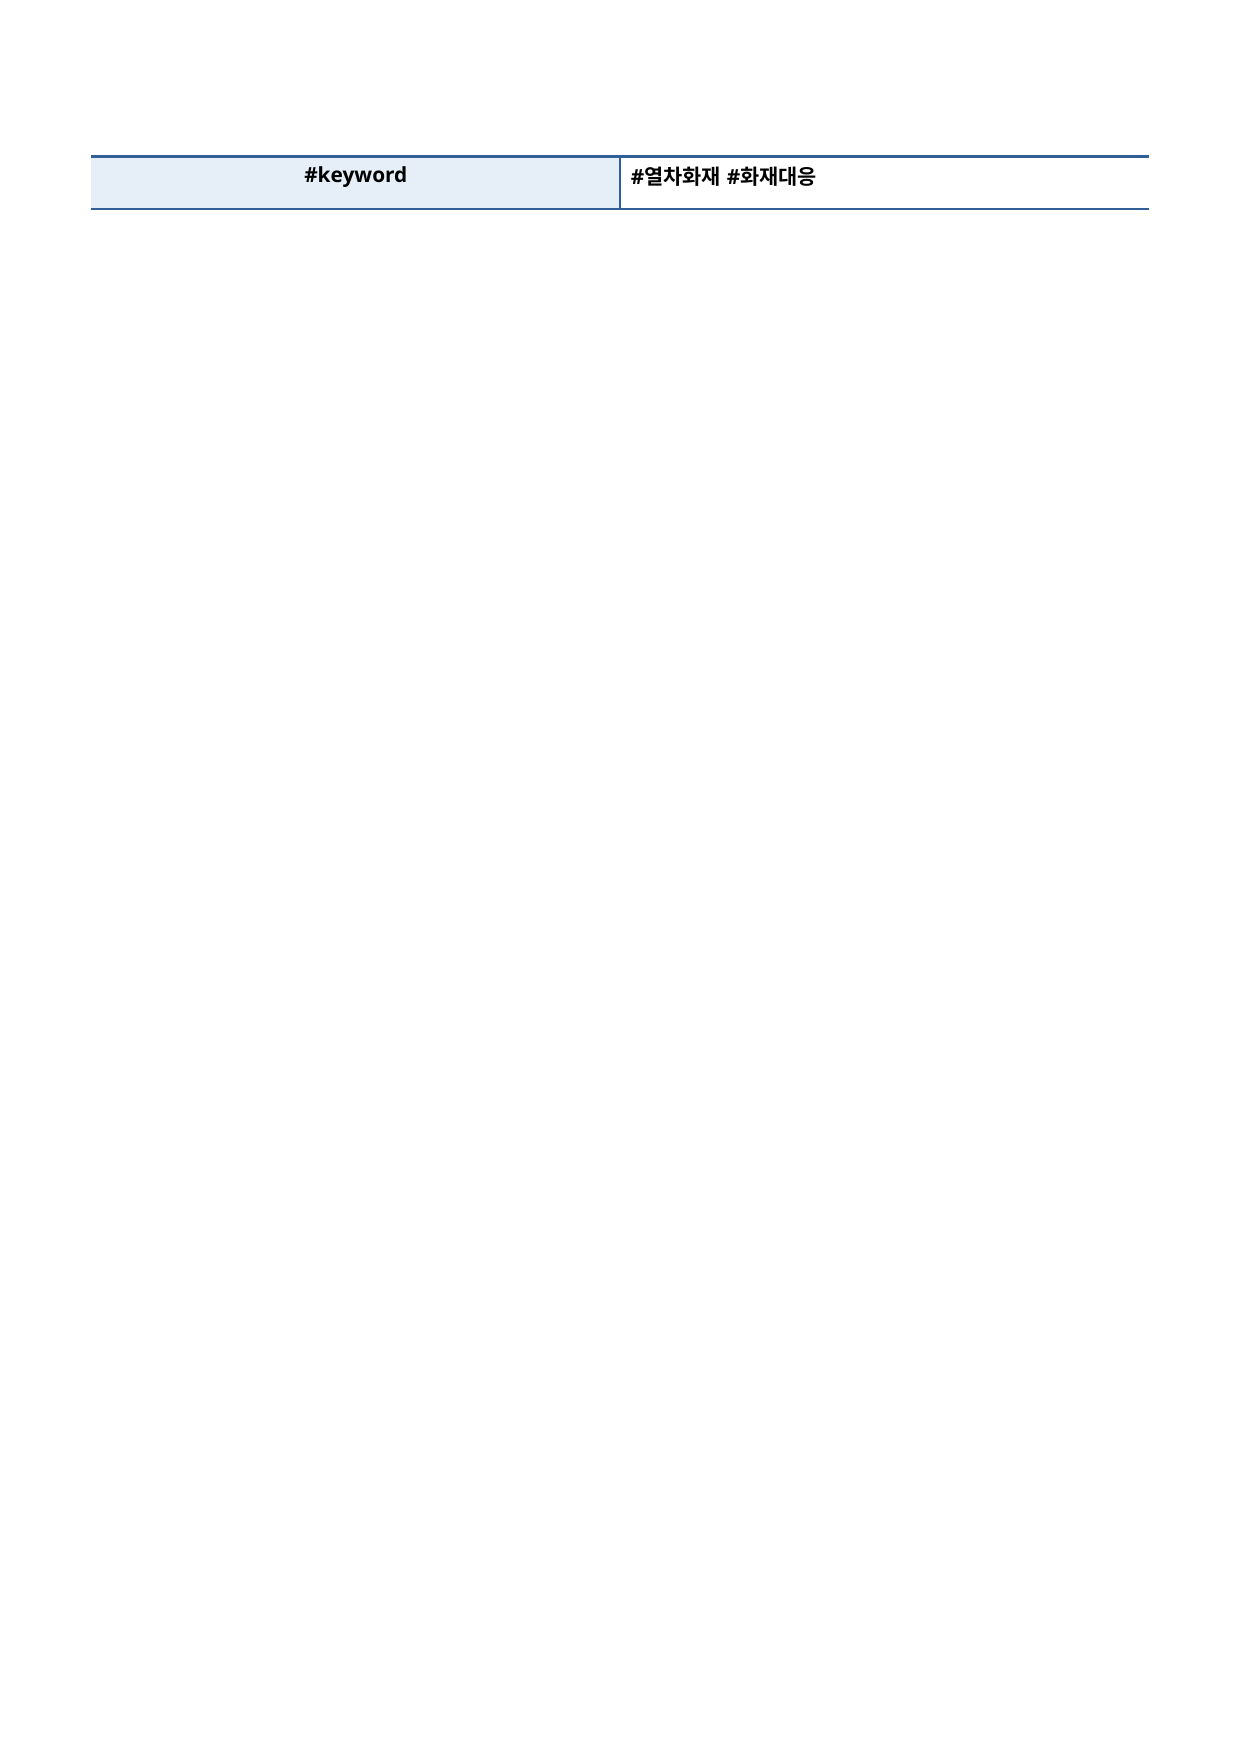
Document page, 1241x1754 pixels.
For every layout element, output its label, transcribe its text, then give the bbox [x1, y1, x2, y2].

table_header #열차화재 #화재대응 [621, 158, 1149, 208]
table_header #keyword [91, 158, 619, 208]
